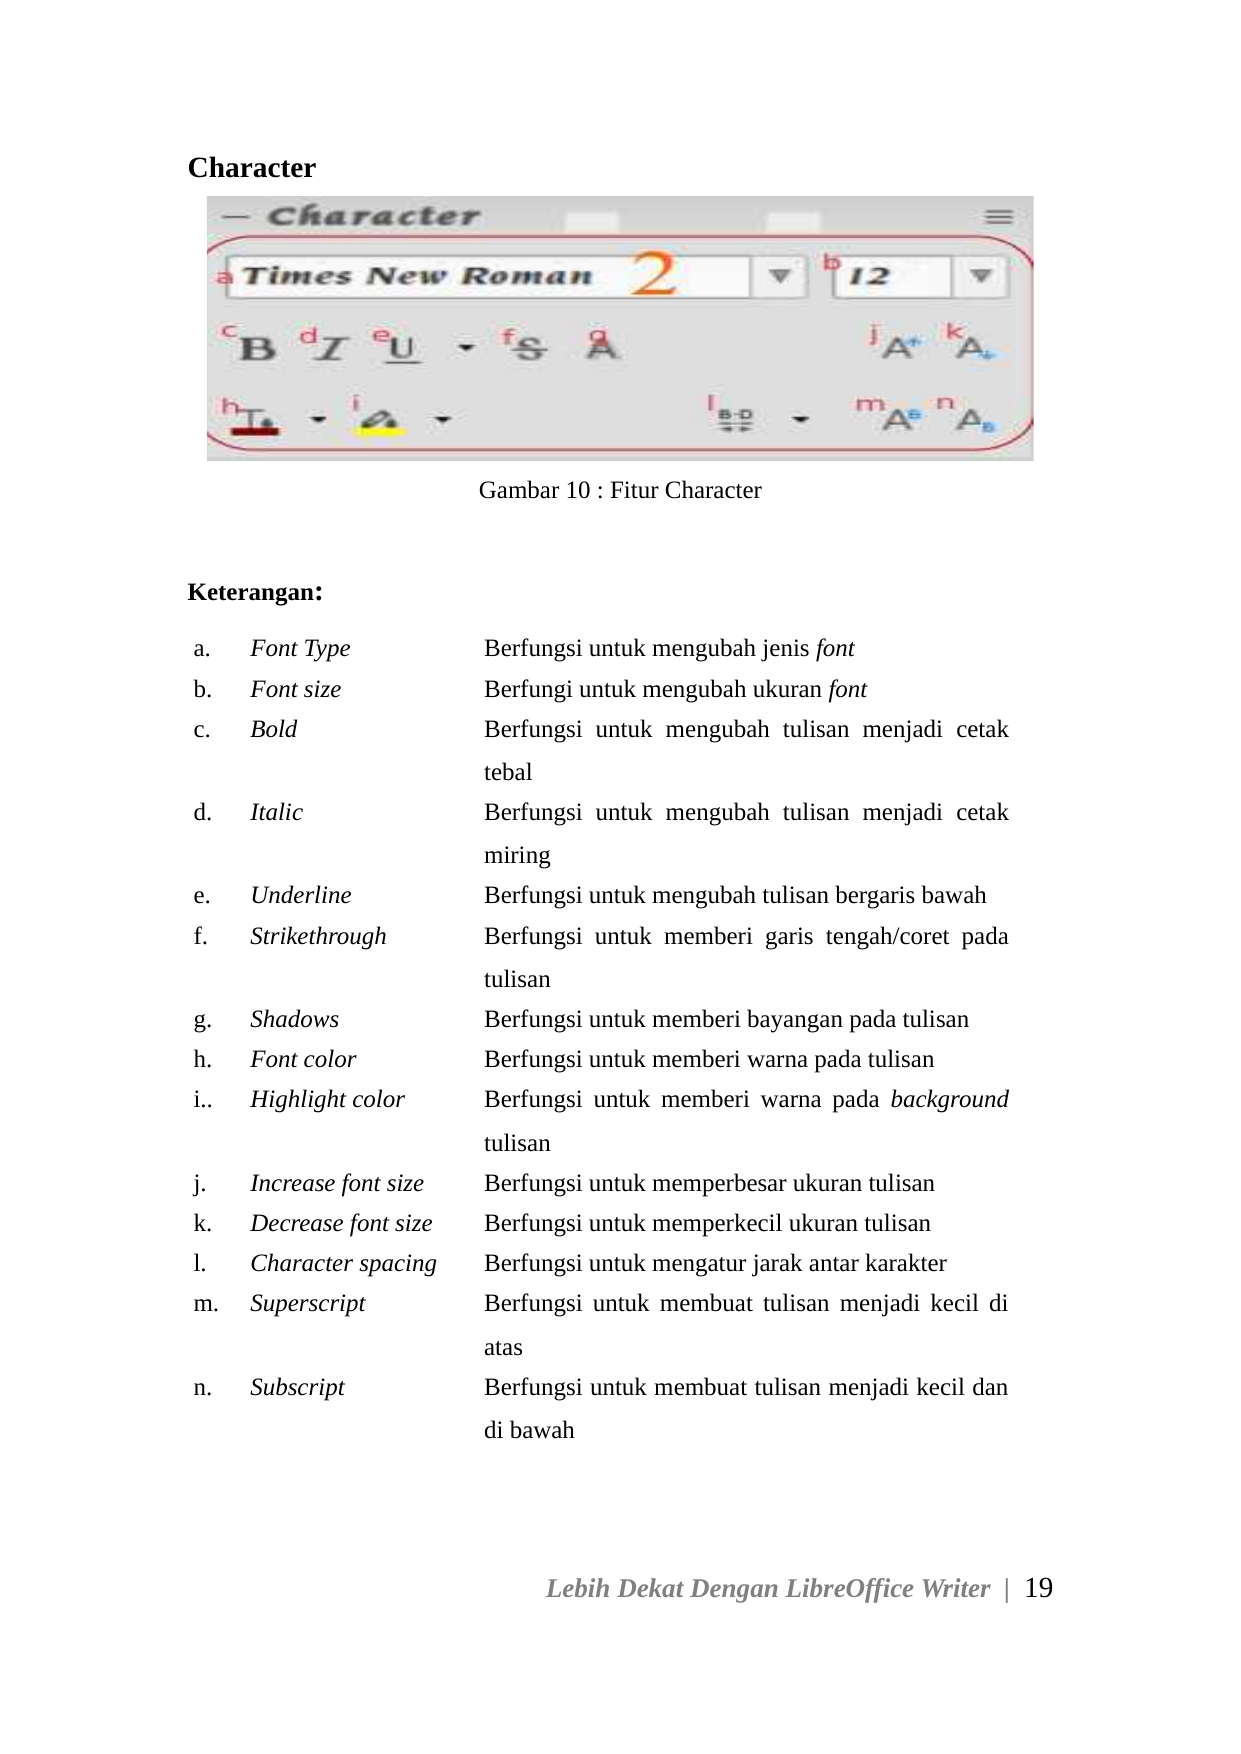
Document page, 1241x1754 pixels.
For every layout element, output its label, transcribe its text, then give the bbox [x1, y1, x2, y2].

table_cell d. [188, 792, 244, 875]
table_cell Increase font size [245, 1162, 478, 1202]
table_cell g. [188, 999, 244, 1039]
table_cell k. [188, 1203, 244, 1243]
table_cell Berfungsi untuk membuat tulisan menjadi kecil dan di bawah [478, 1366, 1015, 1449]
table_cell Berfungsi untuk mengubah tulisan menjadi cetak miring [478, 792, 1015, 875]
table_cell Berfungsi untuk memperkecil ukuran tulisan [478, 1203, 1015, 1243]
table_cell Berfungsi untuk mengubah tulisan menjadi cetak tebal [478, 708, 1015, 792]
table_cell c. [188, 708, 244, 792]
table_cell Berfungsi untuk mengatur jarak antar karakter [478, 1243, 1015, 1283]
table_cell Superscript [245, 1283, 478, 1366]
table_cell i.. [188, 1079, 244, 1162]
table_cell l. [188, 1243, 244, 1283]
table_header Berfungsi untuk mengubah jenis font [478, 628, 1015, 668]
table_cell Font color [245, 1039, 478, 1079]
text Keterangan: [187, 573, 1053, 607]
table_cell Berfungsi untuk mengubah tulisan bergaris bawah [478, 875, 1015, 915]
table_cell f. [188, 915, 244, 998]
table_cell Character spacing [245, 1243, 478, 1283]
table_cell Font size [245, 668, 478, 708]
table_cell Decrease font size [245, 1203, 478, 1243]
table_header a. [188, 628, 244, 668]
table_header Font Type [245, 628, 478, 668]
table_cell n. [188, 1366, 244, 1449]
table_cell Berfungsi untuk memberi warna pada tulisan [478, 1039, 1015, 1079]
table_cell b. [188, 668, 244, 708]
table_cell h. [188, 1039, 244, 1079]
text Gambar 10 : Fitur Character [187, 196, 1053, 503]
table_cell Italic [245, 792, 478, 875]
table_cell Berfungsi untuk memperbesar ukuran tulisan [478, 1162, 1015, 1202]
table_cell Berfungsi untuk memberi garis tengah/coret pada tulisan [478, 915, 1015, 998]
subtitle Character [187, 150, 1053, 184]
table_cell Shadows [245, 999, 478, 1039]
table_cell Subscript [245, 1366, 478, 1449]
table_cell e. [188, 875, 244, 915]
table_cell j. [188, 1162, 244, 1202]
table_cell Strikethrough [245, 915, 478, 998]
table_cell Highlight color [245, 1079, 478, 1162]
picture [206, 196, 1034, 461]
table_cell Berfungi untuk mengubah ukuran font [478, 668, 1015, 708]
table_cell Berfungsi untuk membuat tulisan menjadi kecil di atas [478, 1283, 1015, 1366]
table_cell Underline [245, 875, 478, 915]
table_cell Bold [245, 708, 478, 792]
table_cell m. [188, 1283, 244, 1366]
table_cell Berfungsi untuk memberi warna pada background tulisan [478, 1079, 1015, 1162]
table_cell Berfungsi untuk memberi bayangan pada tulisan [478, 999, 1015, 1039]
